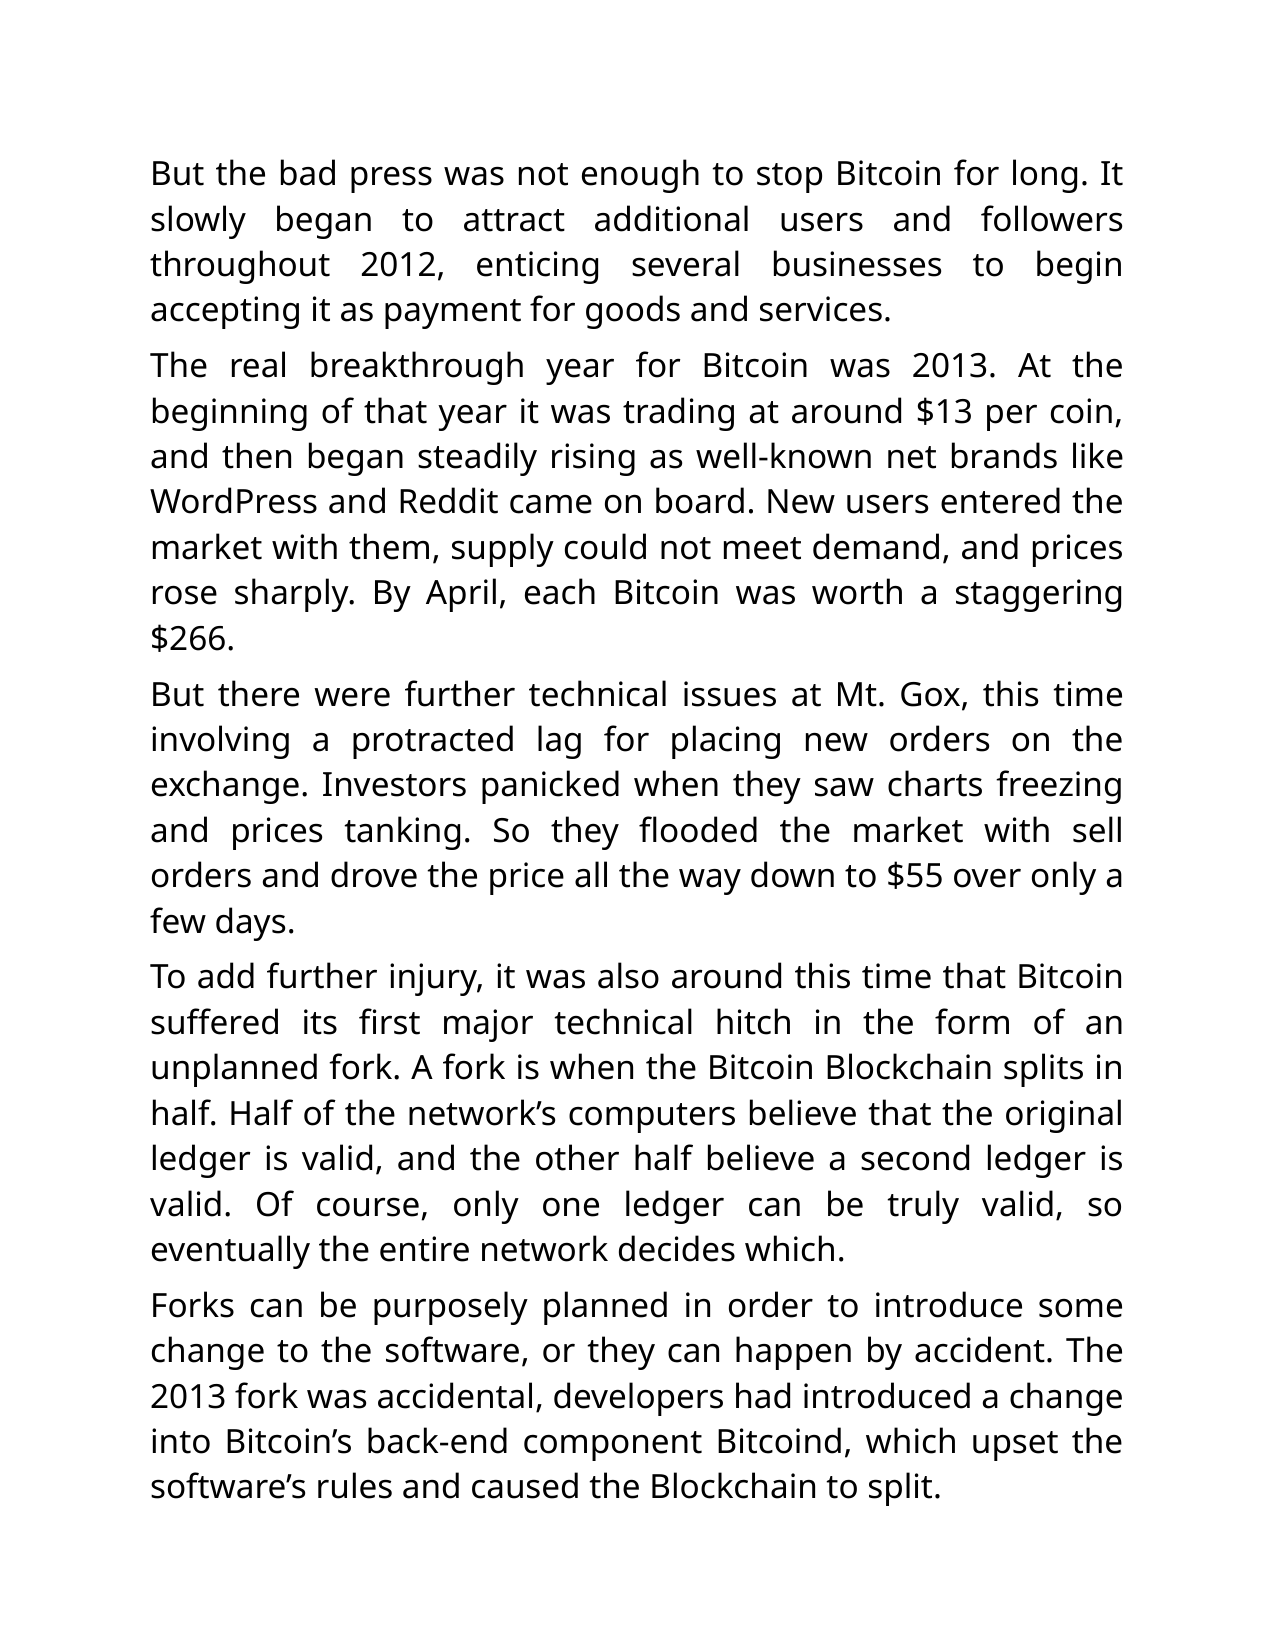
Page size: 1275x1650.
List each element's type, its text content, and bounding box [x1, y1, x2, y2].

text But there were further technical issues at Mt. Gox, this time involving a protracted lag for placing new orders on the exchange. Investors panicked when they saw charts freezing and prices tanking. So they flooded the market with sell orders and drove the price all the way down to $55 over only a few days. [150, 670, 1125, 943]
text Forks can be purposely planned in order to introduce some change to the software, or they can happen by accident. The 2013 fork was accidental, developers had introduced a change into Bitcoin’s back-end component Bitcoind, which upset the software’s rules and caused the Blockchain to split. [150, 1282, 1125, 1509]
text But the bad press was not enough to stop Bitcoin for long. It slowly began to attract additional users and followers throughout 2012, enticing several businesses to begin accepting it as payment for goods and services. [150, 150, 1125, 332]
text To add further injury, it was also around this time that Bitcoin suffered its first major technical hitch in the form of an unplanned fork. A fork is when the Bitcoin Blockchain splits in half. Half of the network’s computers believe that the original ledger is valid, and the other half believe a second ledger is valid. Of course, only one ledger can be truly valid, so eventually the entire network decides which. [150, 953, 1125, 1271]
text The real breakthrough year for Bitcoin was 2013. At the beginning of that year it was trading at around $13 per coin, and then began steadily rising as well-known net brands like WordPress and Reddit came on board. New users entered the market with them, supply could not meet demand, and prices rose sharply. By April, each Bitcoin was worth a staggering $266. [150, 342, 1125, 660]
